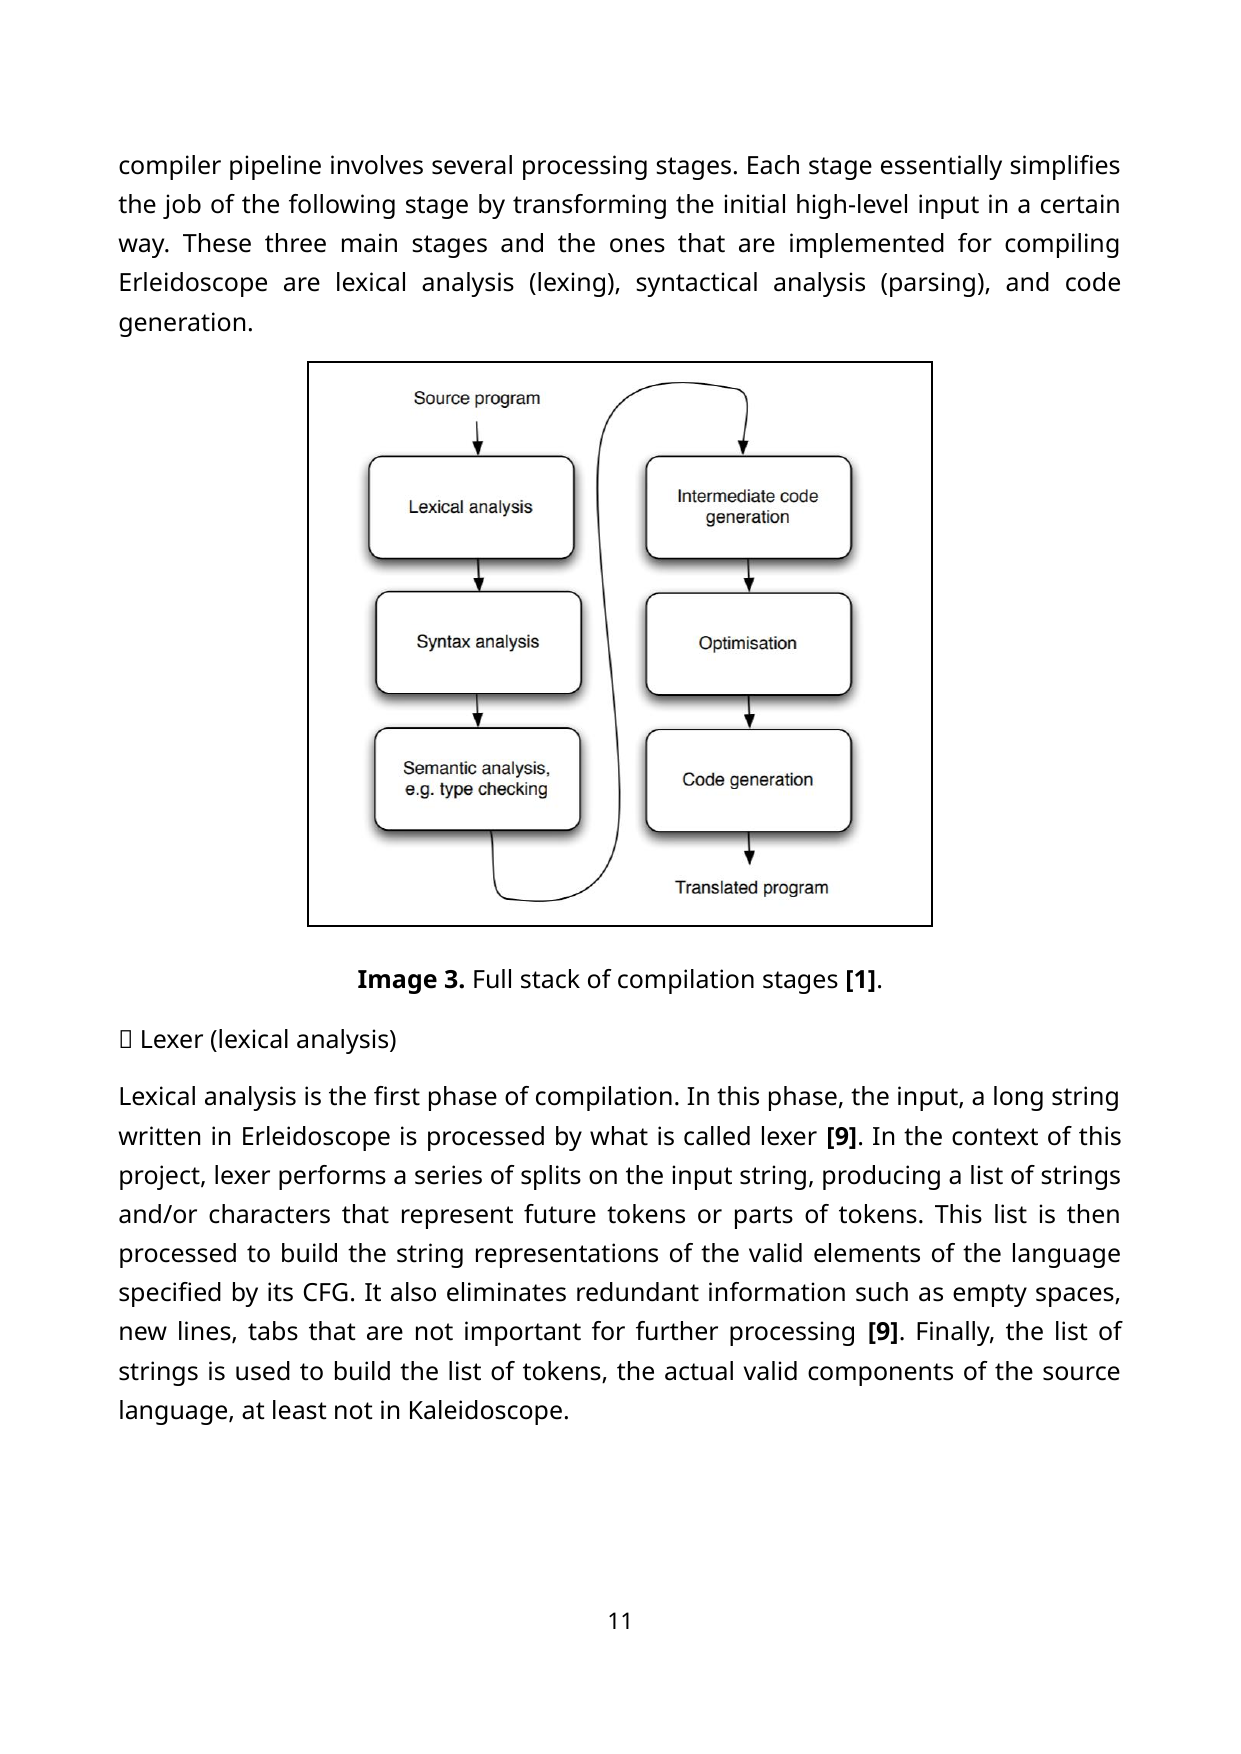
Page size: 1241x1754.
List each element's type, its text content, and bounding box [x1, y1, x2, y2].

text Image 3. Full stack of compilation stages [1]. [118, 962, 1122, 996]
text compiler pipeline involves several processing stages. Each stage essentially simplifies the job of the following stage by transforming the initial high-level input in a certain way. These three main stages and the ones that are implemented for compiling Erleidoscope are lexical analysis (lexing), syntactical analysis (parsing), and code generation. [118, 148, 1122, 338]
subtitle  Lexer (lexical analysis) [118, 1022, 1122, 1056]
text Lexical analysis is the first phase of compilation. In this phase, the input, a long string written in Erleidoscope is processed by what is called lexer [9]. In the context of this project, lexer performs a series of splits on the input string, producing a list of strings and/or characters that represent future tokens or parts of tokens. This list is then processed to build the string representations of the valid elements of the language specified by its CFG. It also eliminates redundant information such as empty spaces, new lines, tabs that are not important for further processing [9]. Finally, the list of strings is used to build the list of tokens, the actual valid components of the source language, at least not in Kaleidoscope. [118, 1079, 1122, 1426]
picture [312, 366, 929, 923]
